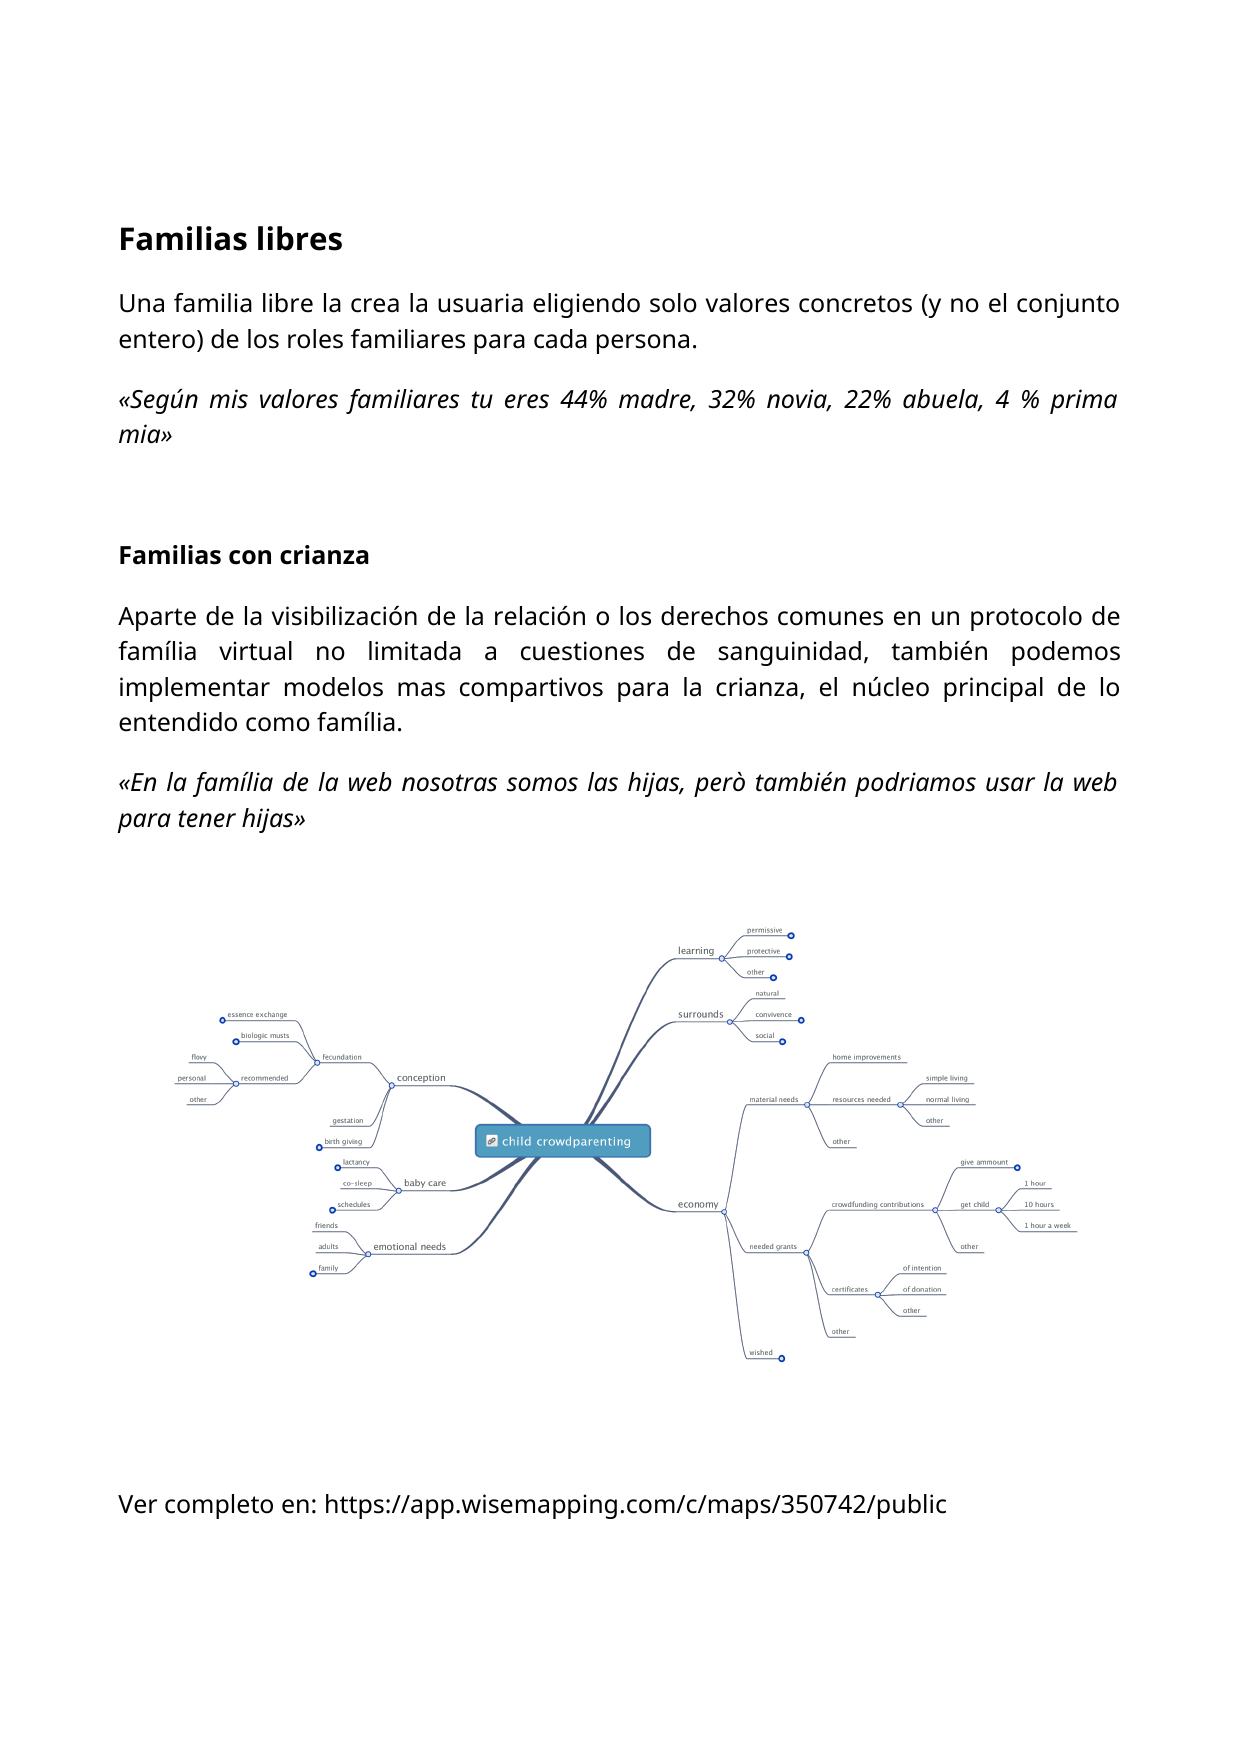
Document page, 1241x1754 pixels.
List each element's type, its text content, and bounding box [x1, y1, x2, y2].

text Una familia libre la crea la usuaria eligiendo solo valores concretos (y no el conjunto entero) de los roles familiares para cada persona. [118, 284, 1122, 355]
text Ver completo en: https://app.wisemapping.com/c/maps/350742/public [118, 1486, 1122, 1521]
text Familias libres [118, 217, 1122, 259]
text Aparte de la visibilización de la relación o los derechos comunes en un protocolo de família virtual no limitada a cuestiones de sanguinidad, también podemos implementar modelos mas compartivos para la crianza, el núcleo principal de lo entendido como família. [118, 597, 1122, 739]
text Familias con crianza [118, 537, 1122, 572]
text «Según mis valores familiares tu eres 44% madre, 32% novia, 22% abuela, 4 % prima mia» [118, 380, 1122, 451]
picture [118, 859, 1123, 1427]
text «En la família de la web nosotras somos las hijas, però también podriamos usar la web para tener hijas» [118, 764, 1122, 834]
